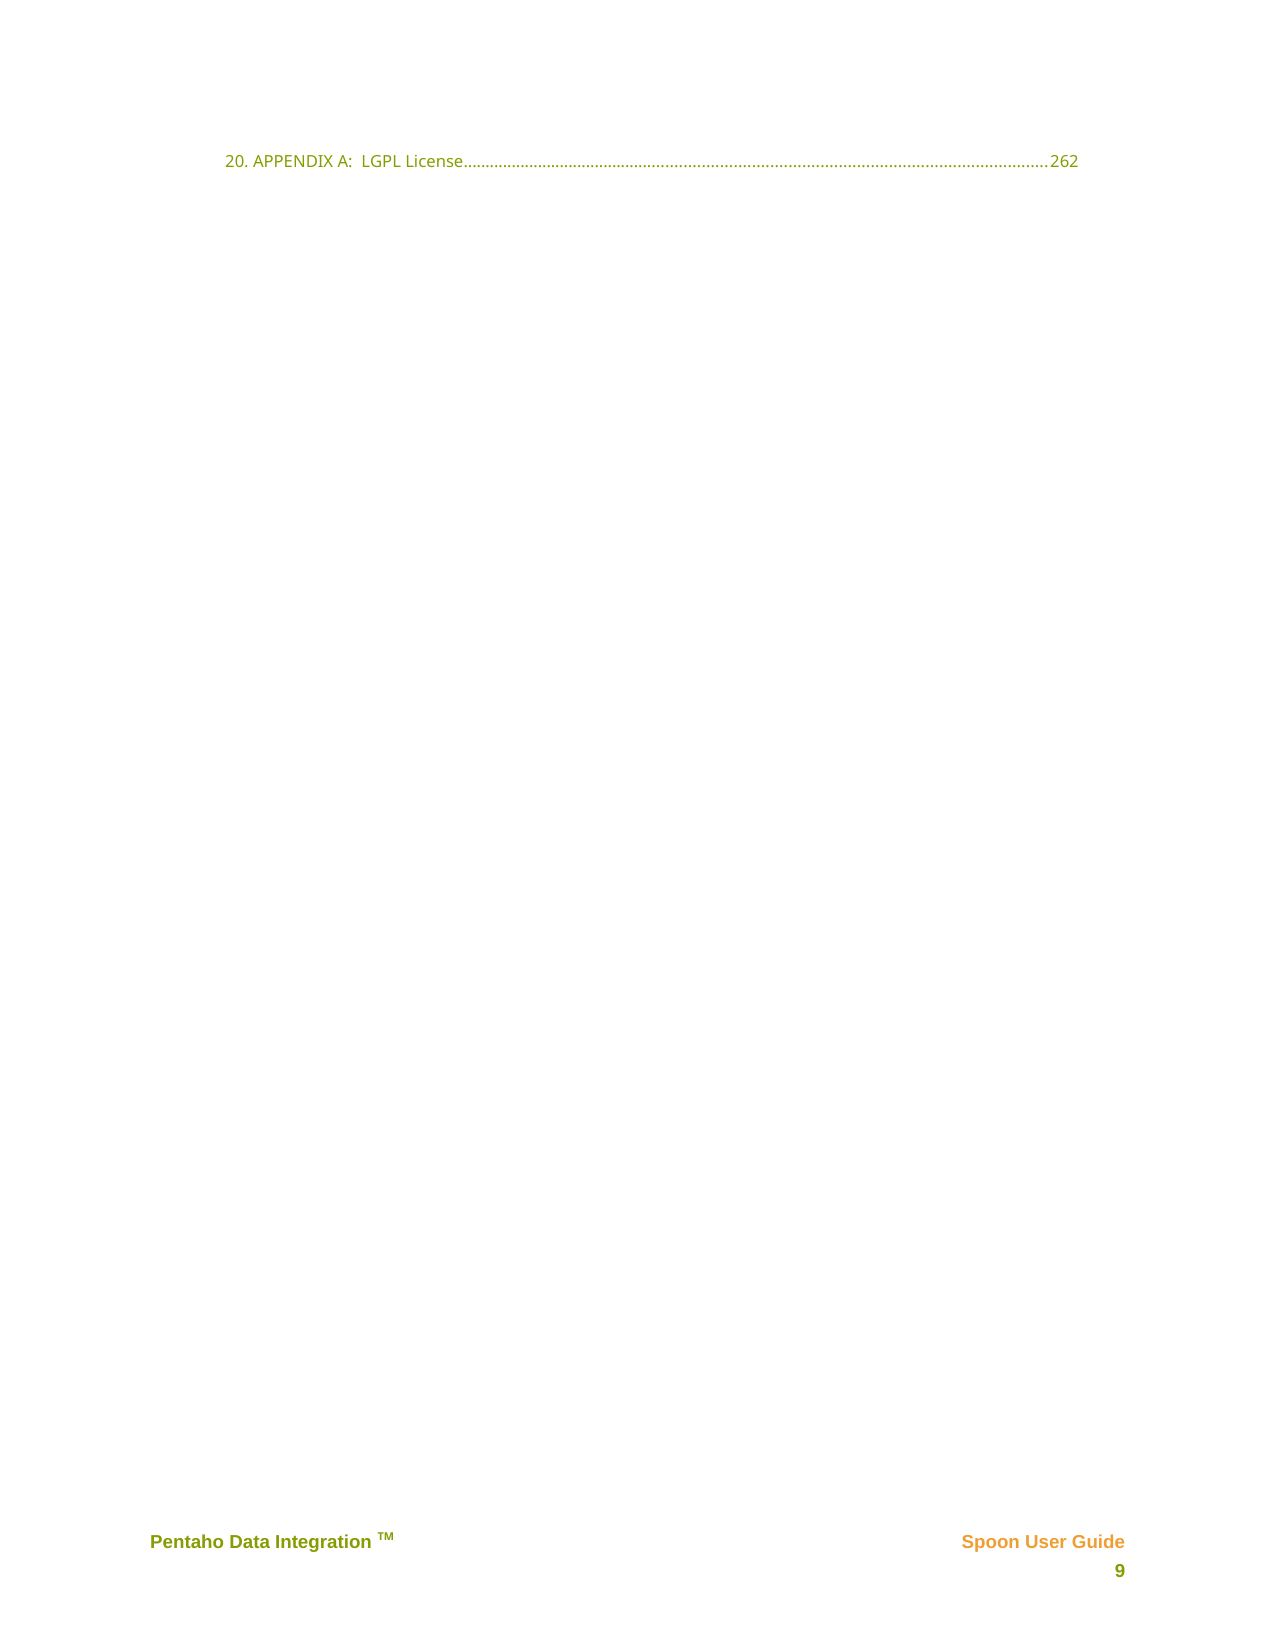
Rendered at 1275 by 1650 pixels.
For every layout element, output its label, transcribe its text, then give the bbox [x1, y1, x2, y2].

text 20. APPENDIX A: LGPL License 262 [150, 150, 1125, 173]
